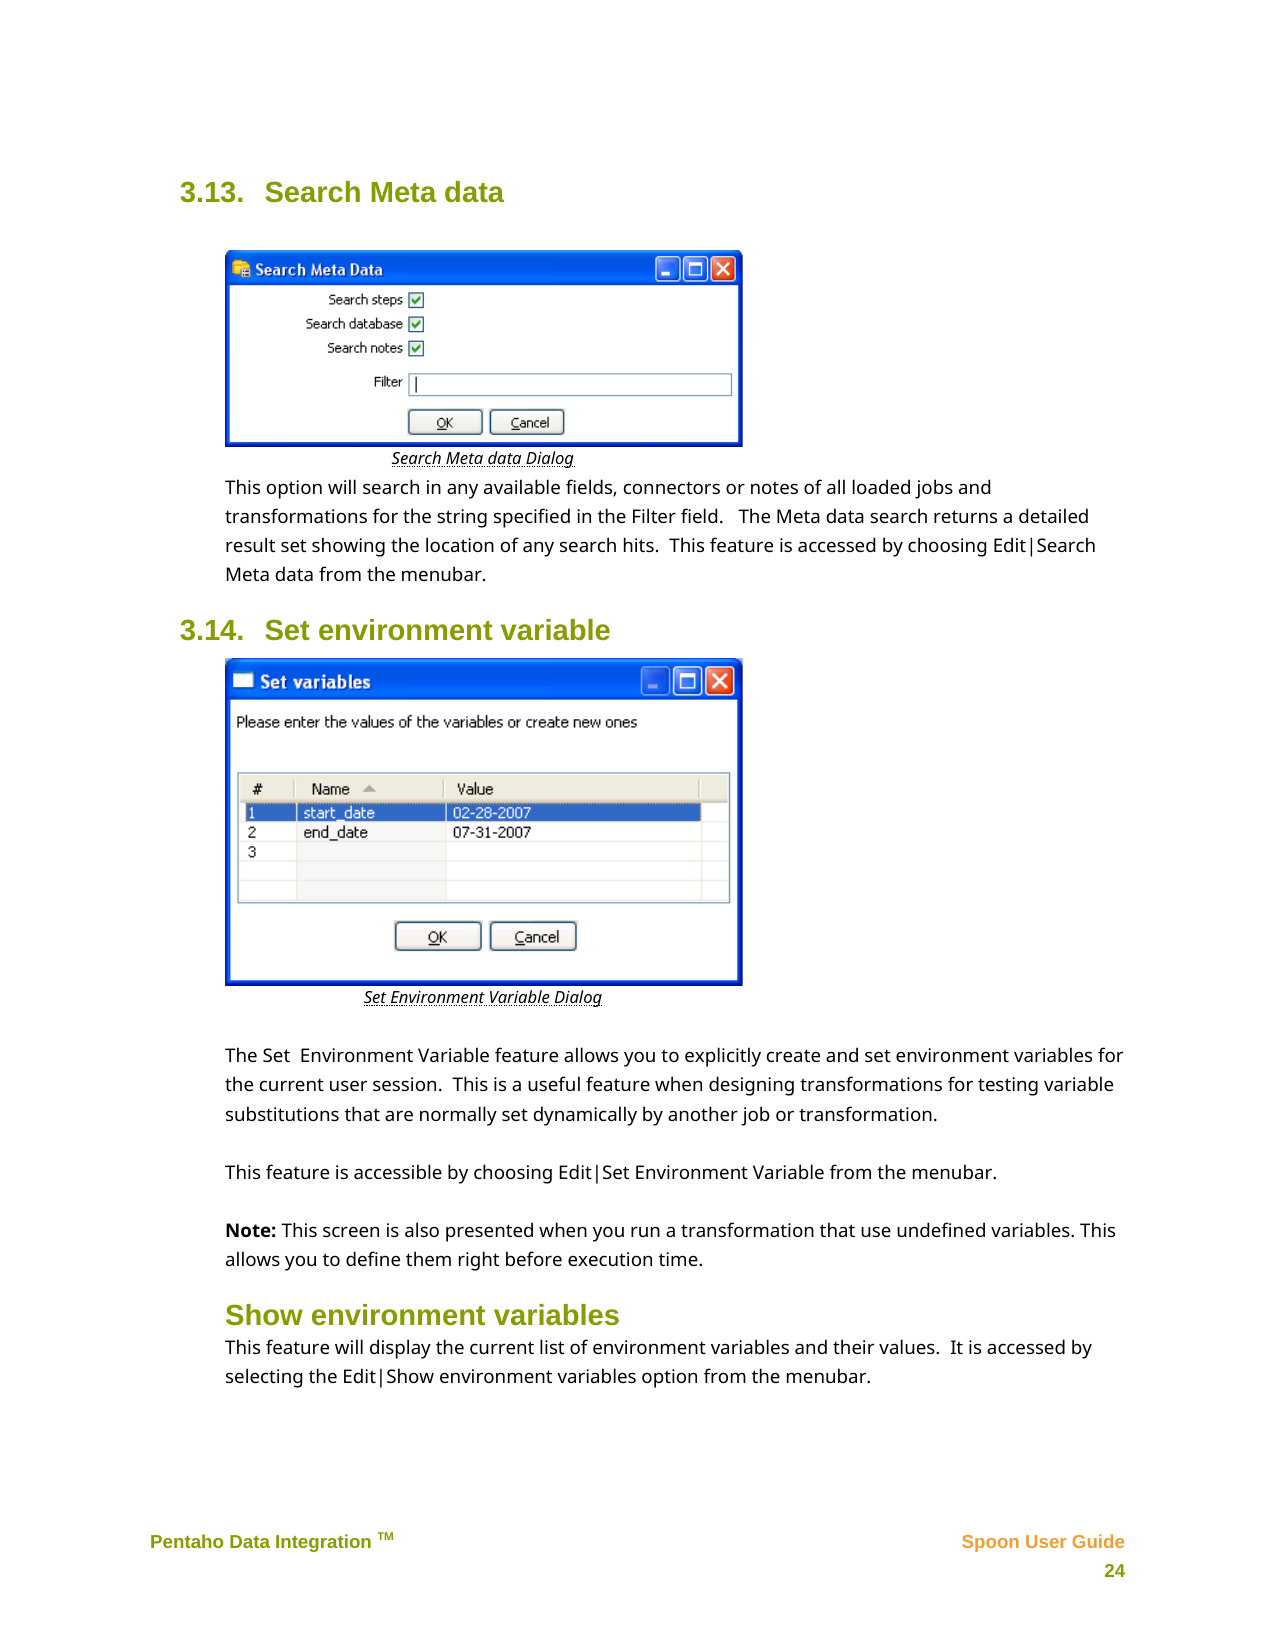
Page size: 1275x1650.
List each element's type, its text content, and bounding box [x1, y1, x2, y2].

picture [225, 250, 743, 447]
text This feature will display the current list of environment variables and their values. It is accessed by selecting the Edit|Show environment variables option from the menubar. [225, 1331, 1125, 1389]
text The Set Environment Variable feature allows you to explicitly create and set environment variables for the current user session. This is a useful feature when designing transformations for testing variable substitutions that are normally set dynamically by another job or transformation. [225, 1039, 1125, 1127]
subtitle Search Meta data [179, 175, 1125, 210]
subtitle Set environment variable [179, 612, 1125, 647]
text Show environment variables [225, 1302, 1125, 1331]
text This feature is accessible by choosing Edit|Set Environment Variable from the menubar. [225, 1156, 1125, 1185]
picture [225, 658, 743, 986]
text This option will search in any available fields, connectors or notes of all loaded jobs and transformations for the string specified in the Filter field. The Meta data search returns a detailed result set showing the location of any search hits. This feature is accessed by choosing Edit|Search Meta data from the menubar. [225, 245, 1125, 587]
text Note: This screen is also presented when you run a transformation that use undefined variables. This allows you to define them right before execution time. [225, 1214, 1125, 1273]
text Set Environment Variable Dialog [227, 986, 741, 1009]
text Search Meta data Dialog [227, 447, 741, 469]
